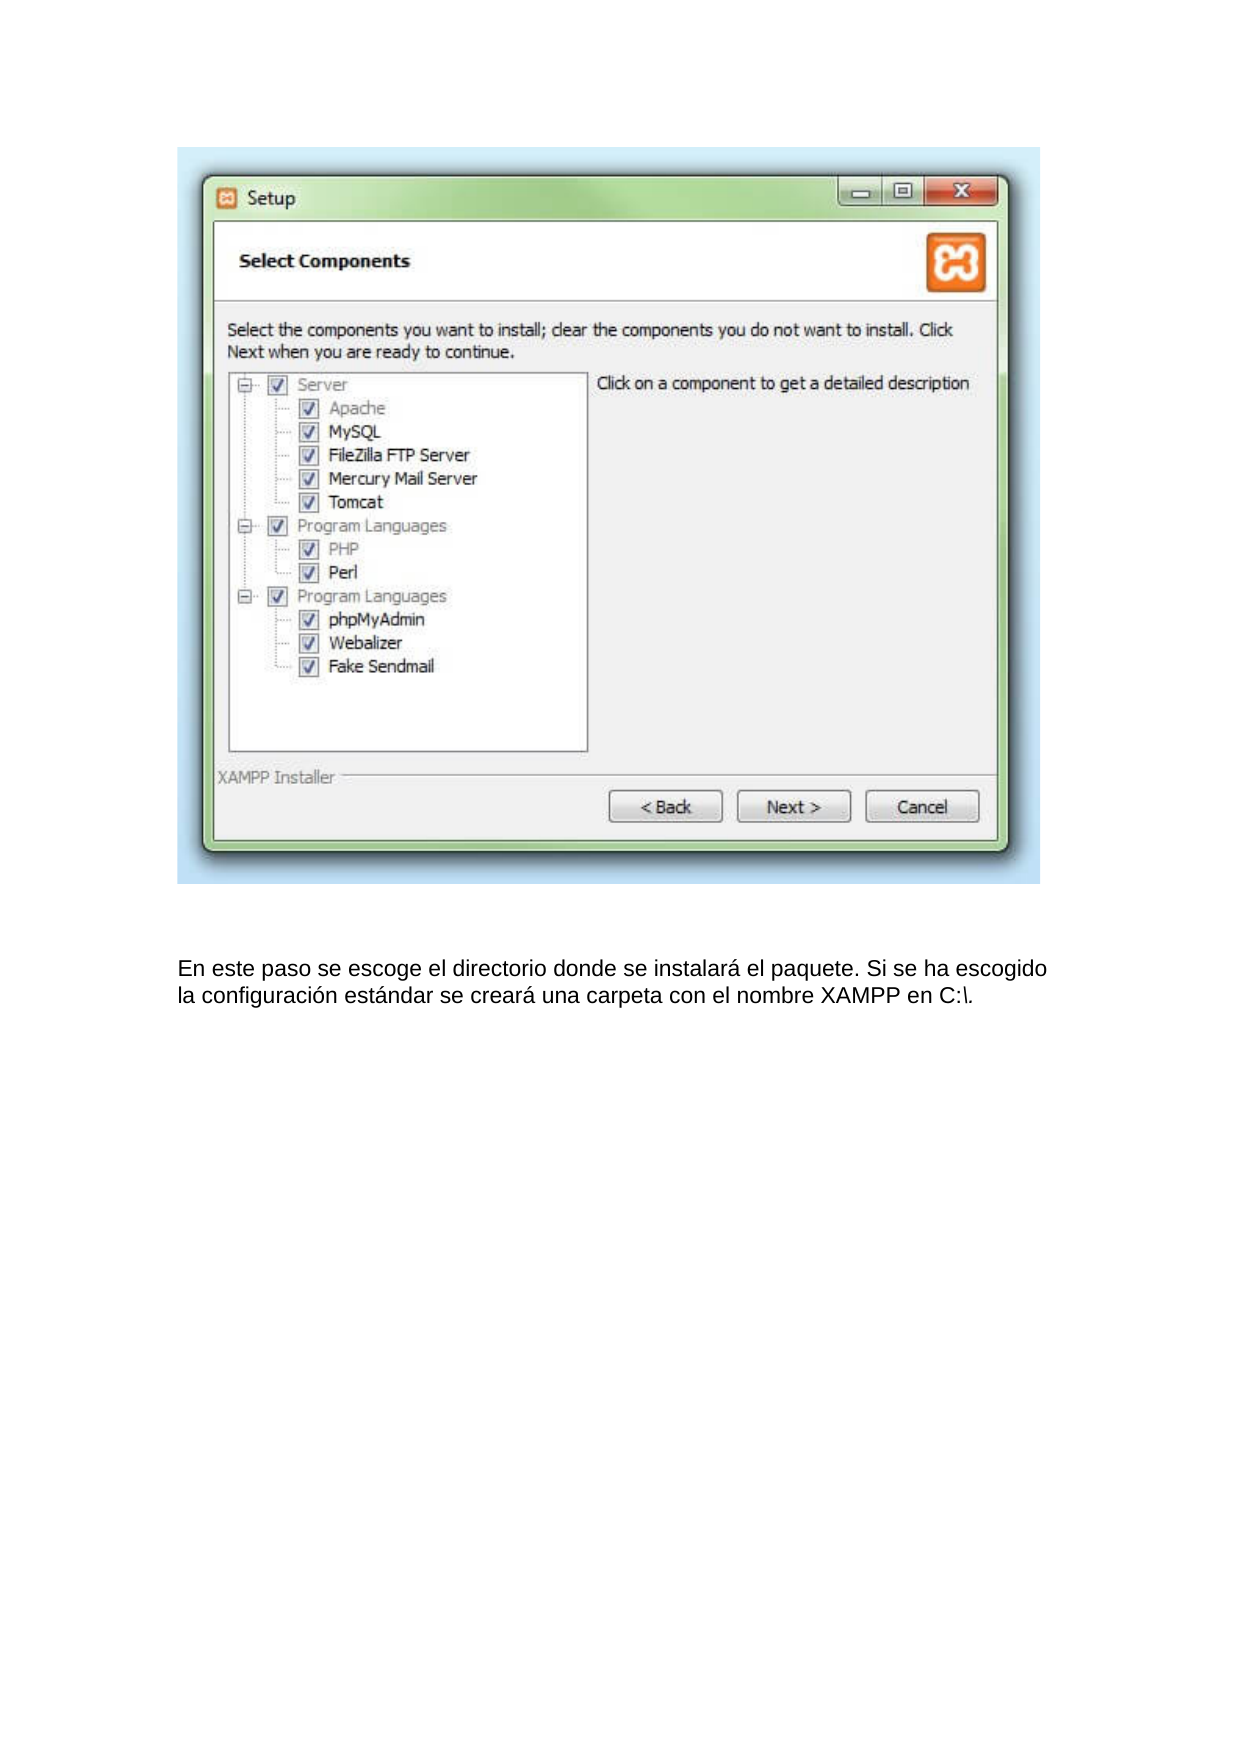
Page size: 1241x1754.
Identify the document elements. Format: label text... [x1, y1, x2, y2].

text En este paso se escoge el directorio donde se instalará el paquete. Si se ha escogido la configuración estándar se creará una carpeta con el nombre XAMPP en C:\. [177, 955, 1063, 1008]
